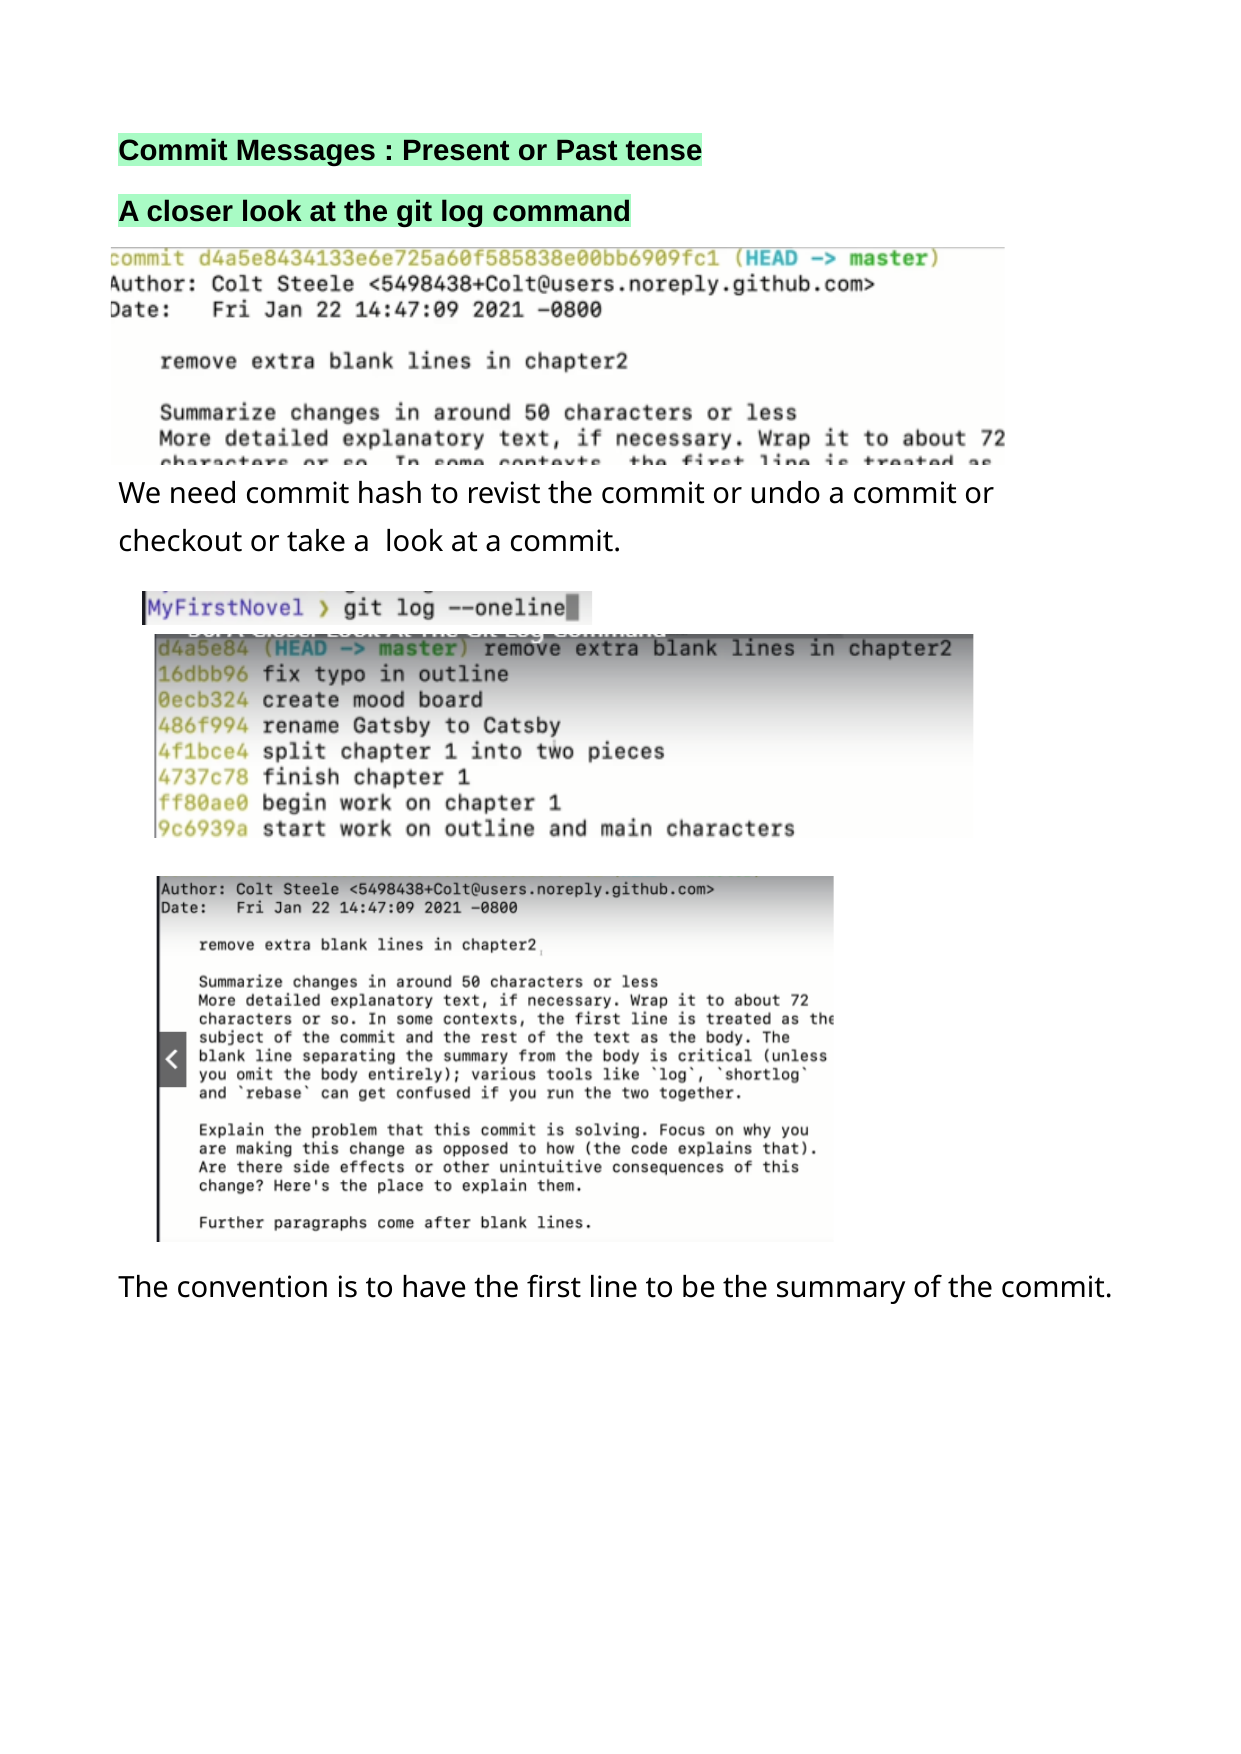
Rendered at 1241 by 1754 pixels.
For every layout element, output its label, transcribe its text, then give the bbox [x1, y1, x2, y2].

subtitle Commit Messages : Present or Past tense [702, 133, 1122, 166]
picture [110, 247, 1005, 465]
text The convention is to have the first line to be the summary of the commit. [118, 1267, 1122, 1306]
picture [154, 634, 974, 838]
picture [156, 876, 834, 1242]
text We need commit hash to revist the commit or undo a commit or checkout or take a look at a commit. [118, 240, 1122, 560]
subtitle A closer look at the git log command [118, 193, 1122, 227]
picture [142, 591, 593, 625]
